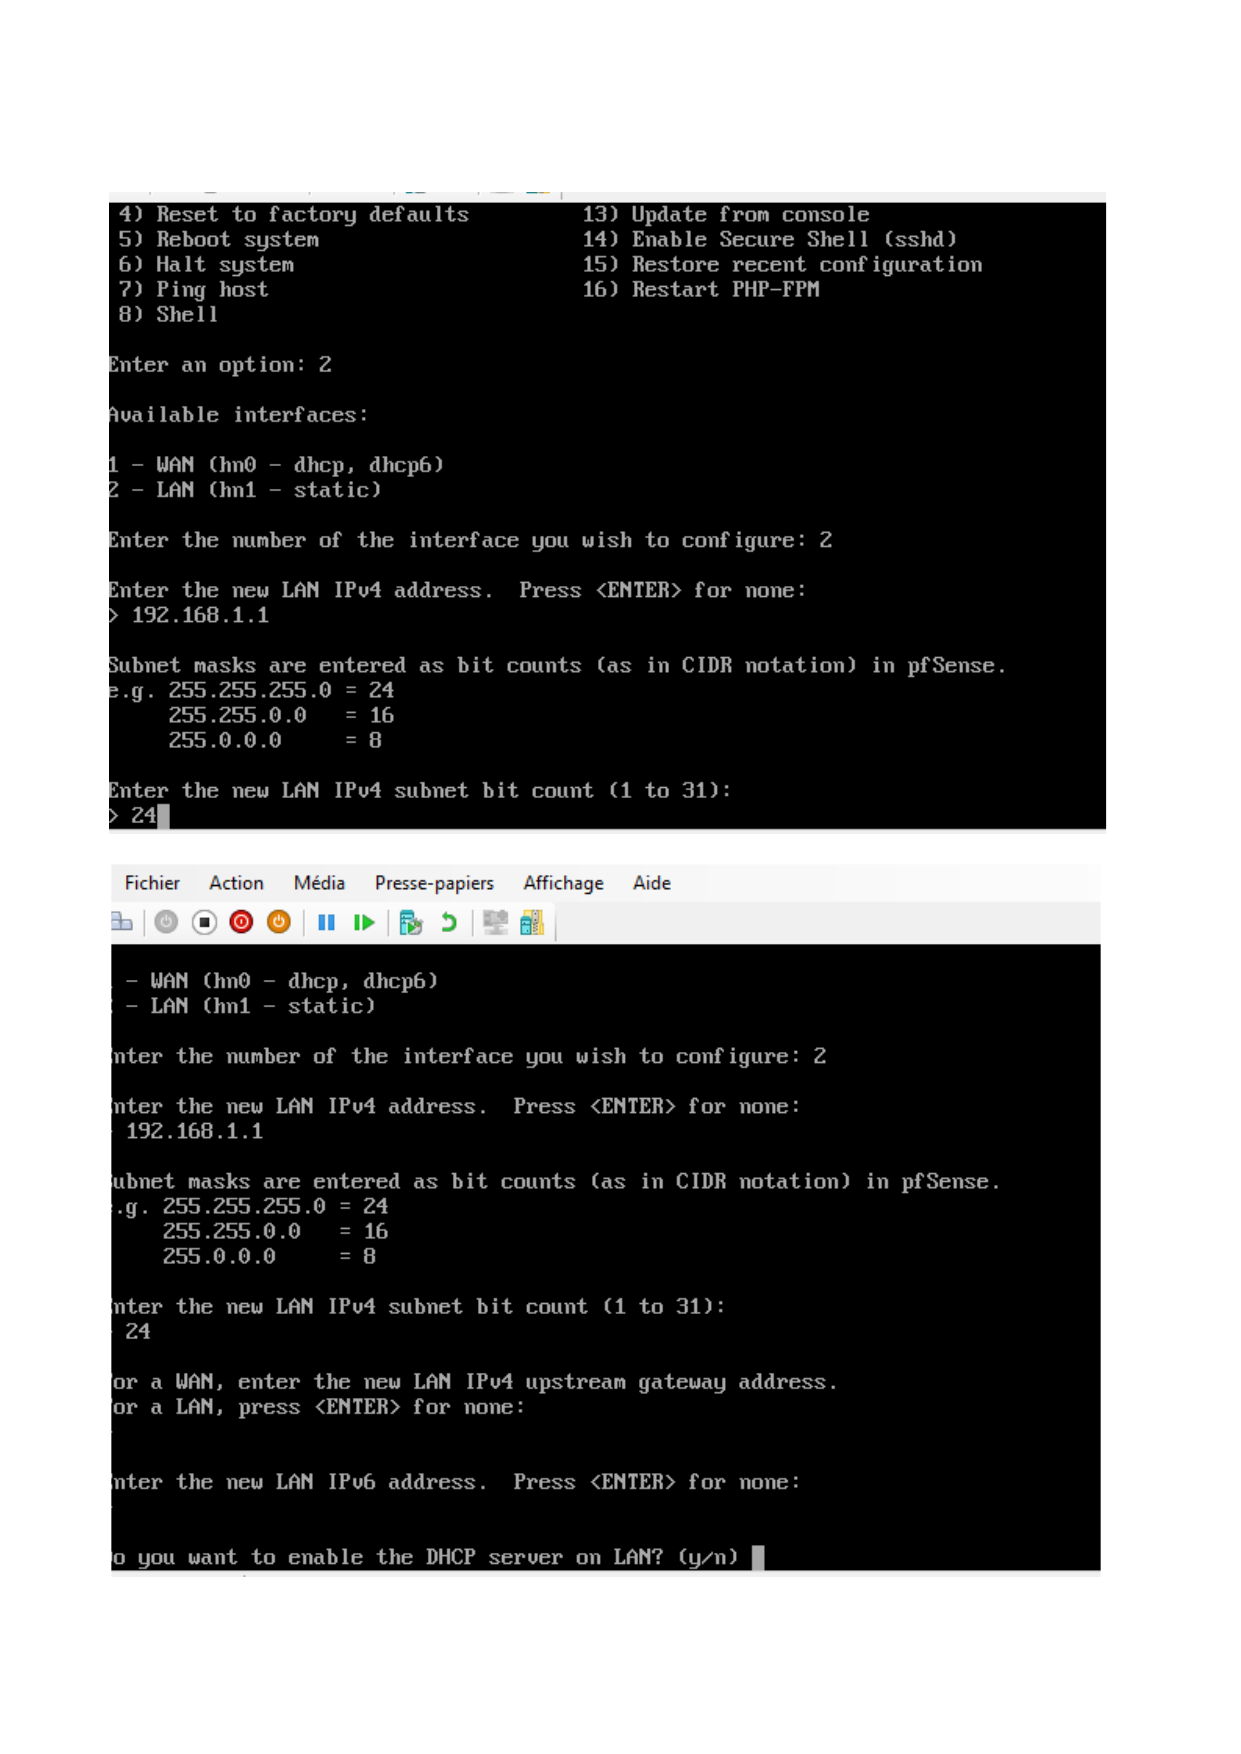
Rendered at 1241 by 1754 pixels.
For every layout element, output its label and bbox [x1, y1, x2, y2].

picture [111, 861, 1101, 1577]
picture [109, 192, 1107, 834]
